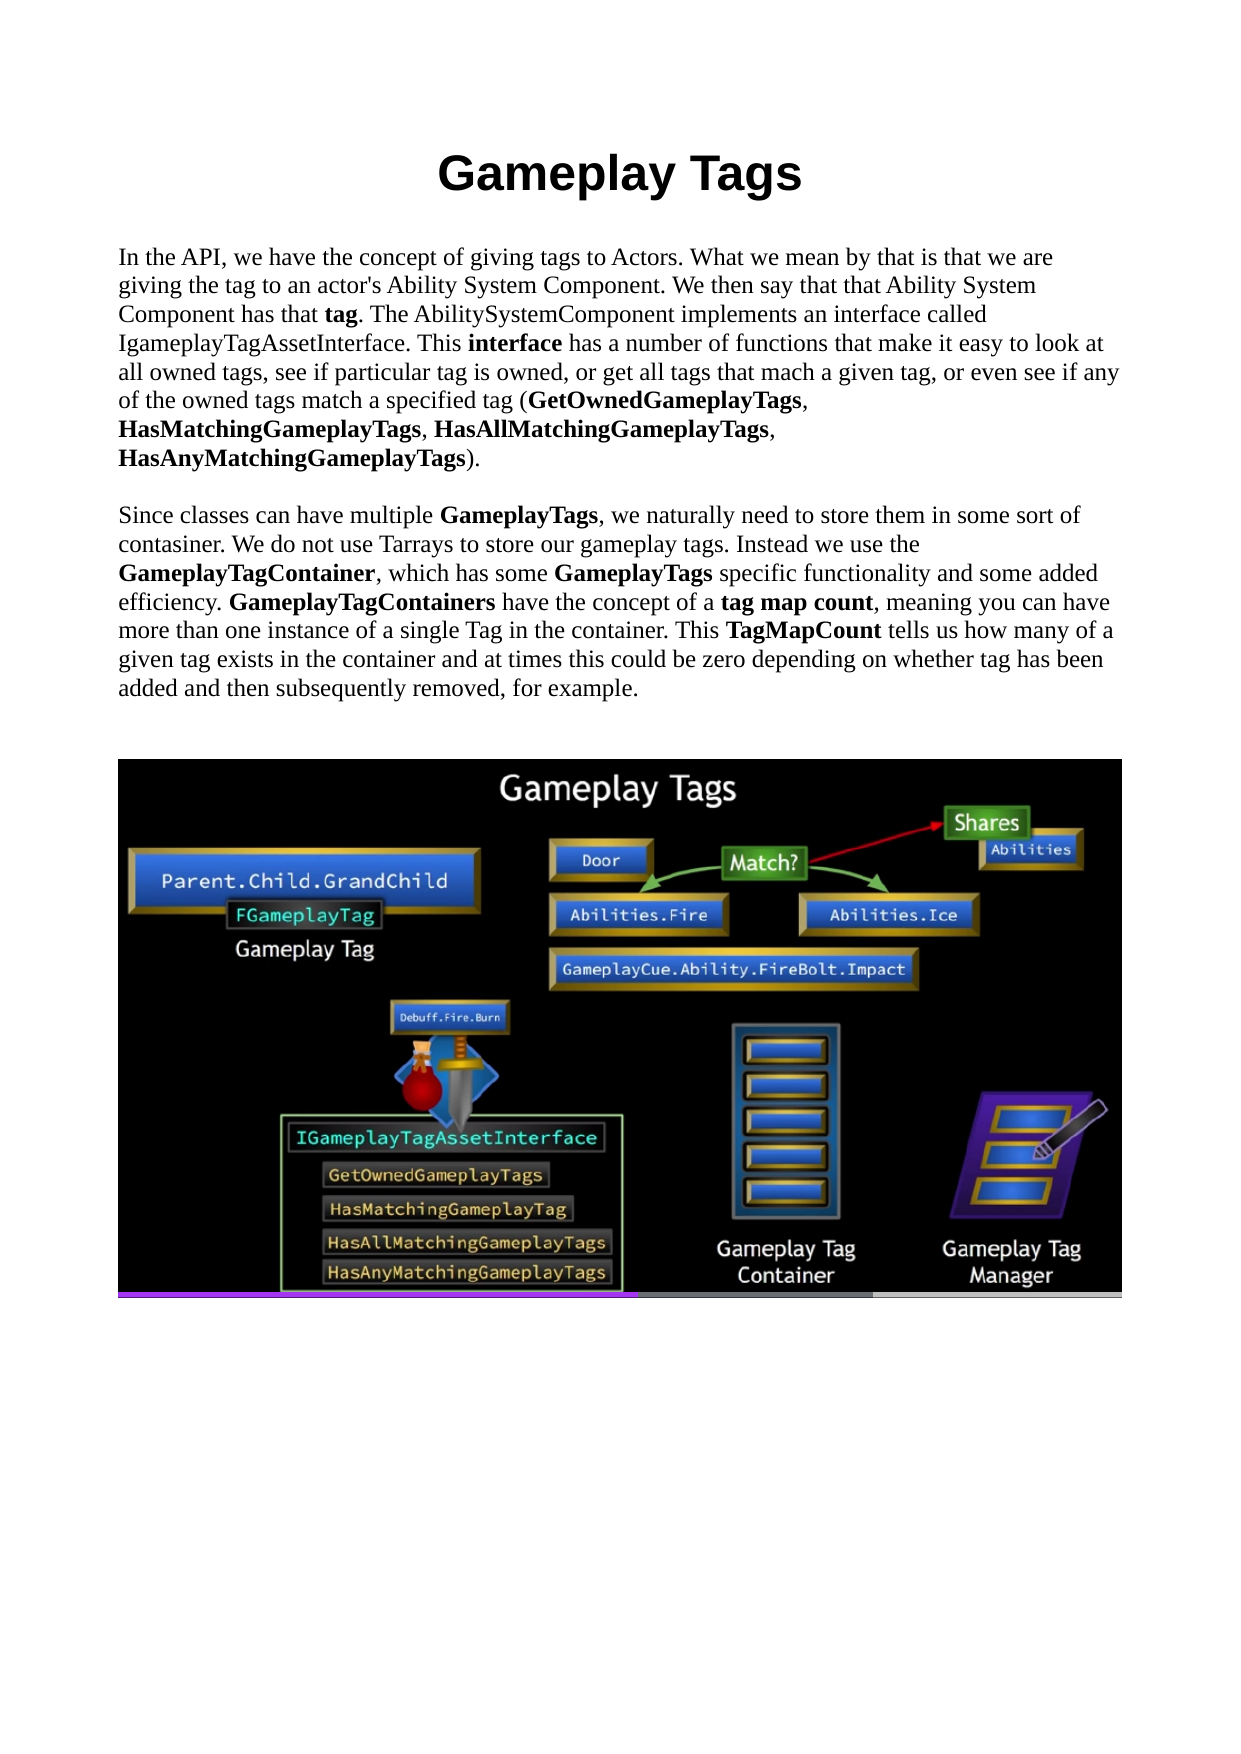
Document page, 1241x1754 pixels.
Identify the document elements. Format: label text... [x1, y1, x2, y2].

text Since classes can have multiple GameplayTags, we naturally need to store them in some sort of contasiner. We do not use Tarrays to store our gameplay tags. Instead we use the GameplayTagContainer, which has some GameplayTags specific functionality and some added efficiency. GameplayTagContainers have the concept of a tag map count, meaning you can have more than one instance of a single Tag in the container. This TagMapCount tells us how many of a given tag exists in the container and at times this could be zero depending on whether tag has been added and then subsequently removed, for example. [118, 501, 1122, 702]
picture [118, 759, 1122, 1298]
text In the API, we have the concept of giving tags to Actors. What we mean by that is that we are giving the tag to an actor's Ability System Component. We then say that that Ability System Component has that tag. The AbilitySystemComponent implements an interface called IgameplayTagAssetInterface. This interface has a number of functions that make it easy to look at all owned tags, see if particular tag is owned, or get all tags that mach a given tag, or even see if any of the owned tags match a specified tag (GetOwnedGameplayTags, HasMatchingGameplayTags, HasAllMatchingGameplayTags, HasAnyMatchingGameplayTags). [118, 242, 1122, 472]
subtitle Gameplay Tags [118, 143, 1122, 201]
